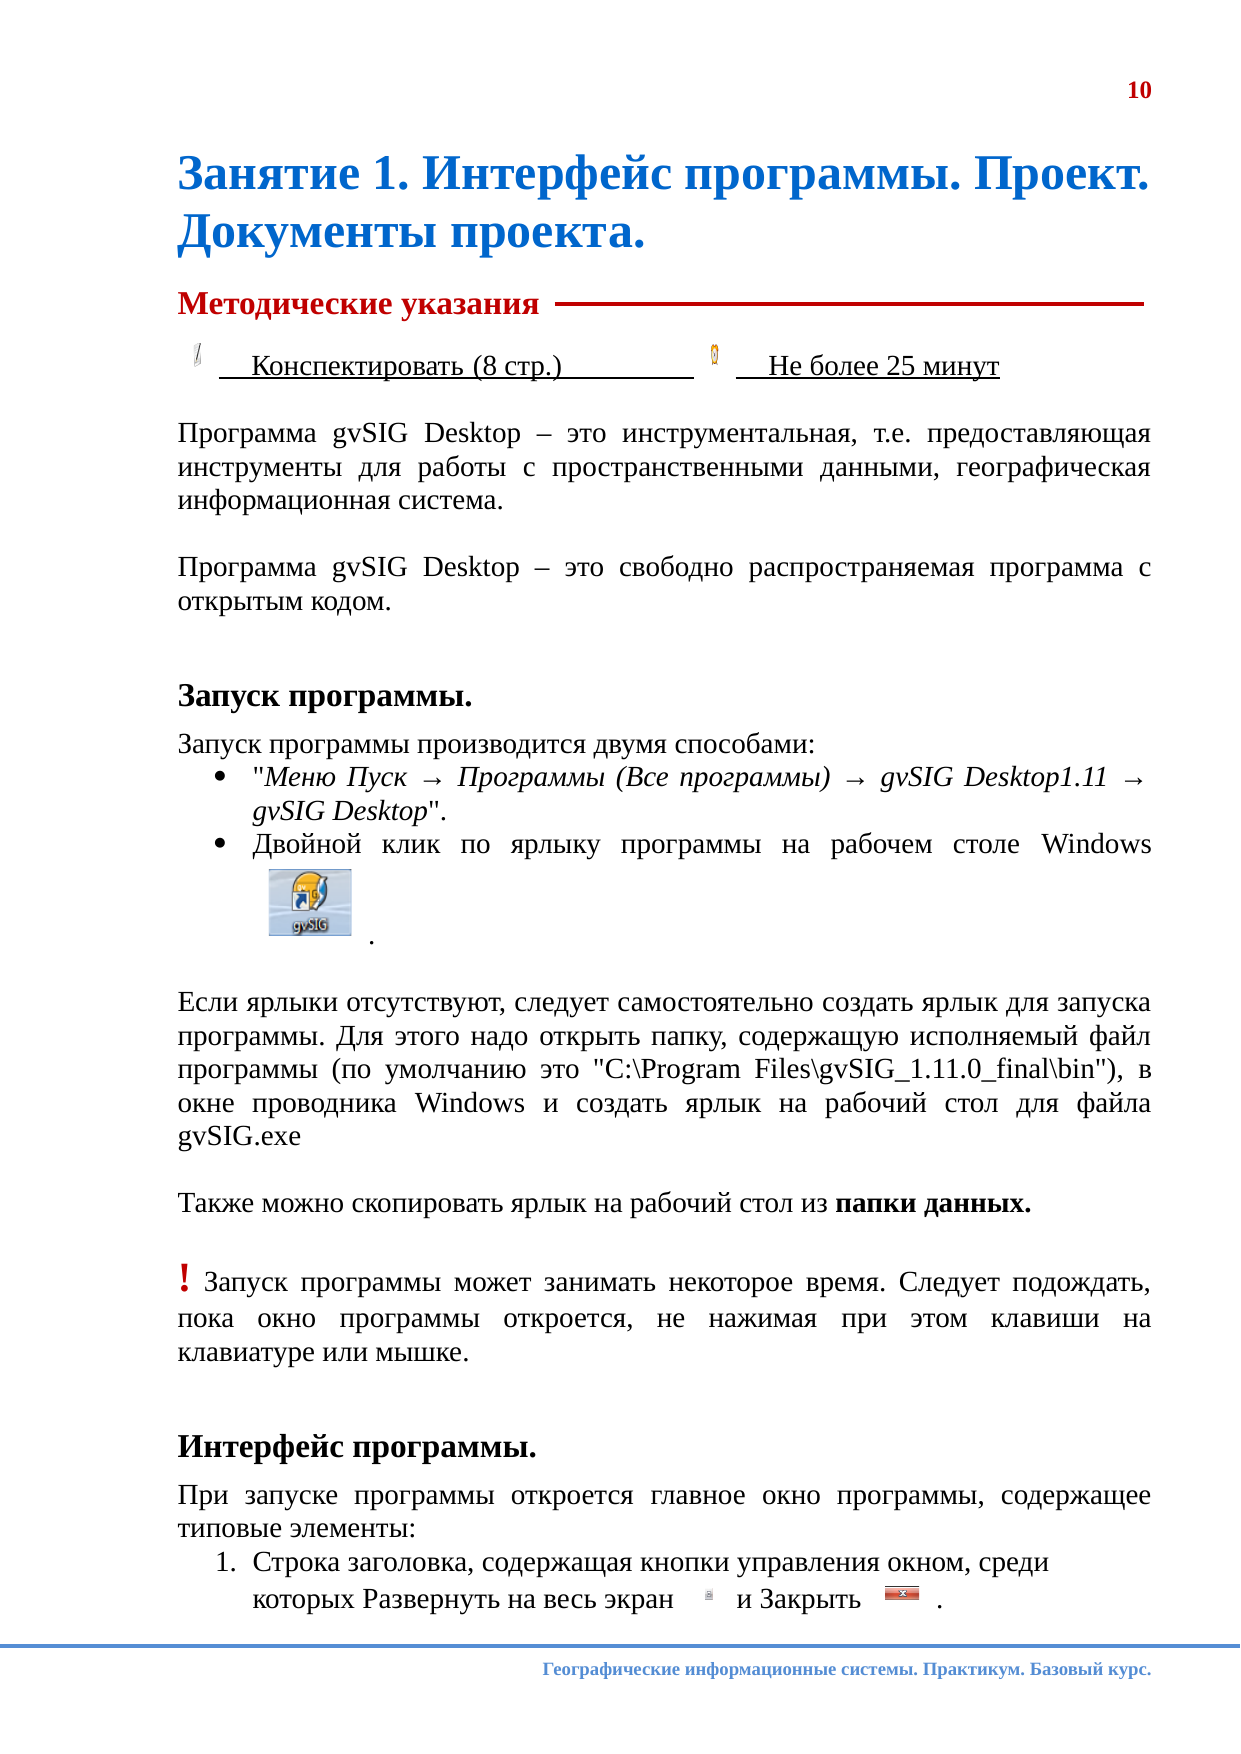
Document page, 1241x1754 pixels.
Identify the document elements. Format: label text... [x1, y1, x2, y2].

text ! Запуск программы может занимать некоторое время. Следует подождать, пока окно программы откроется, не нажимая при этом клавиши на клавиатуре или мышке. [177, 1253, 1152, 1368]
text Интерфейс программы. [177, 1426, 1152, 1464]
subtitle Занятие 1. Интерфейс программы. Проект. Документы проекта. [177, 143, 1152, 258]
picture [193, 343, 202, 367]
picture [710, 343, 719, 367]
text Конспектировать (8 стр.) Не более 25 минут [177, 334, 1152, 382]
list "Меню Пуск → Программы (Все программы) → gvSIG Desktop1.11 → gvSIG Desktop". [215, 759, 1152, 826]
text Также можно скопировать ярлык на рабочий стол из папки данных. [177, 1186, 1152, 1219]
text Запуск программы производится двумя способами: [177, 726, 1152, 759]
text При запуске программы откроется главное окно программы, содержащее типовые элементы: [177, 1477, 1152, 1544]
text Запуск программы. [177, 675, 1152, 713]
text Программа gvSIG Desktop – это инструментальная, т.е. предоставляющая инструменты для работы с пространственными данными, географическая информационная система. [177, 415, 1152, 516]
list Двойной клик по ярлыку программы на рабочем столе Windows . [215, 826, 1152, 951]
text Методические указания [177, 283, 1152, 321]
picture [705, 1588, 713, 1600]
text Если ярлыки отсутствуют, следует самостоятельно создать ярлык для запуска программы. Для этого надо открыть папку, содержащую исполняемый файл программы (по умолчанию это "C:\Program Files\gvSIG_1.11.0_final\bin"), в окне проводника Windows и создать ярлык на рабочий стол для файла gvSIG.exe [177, 984, 1152, 1152]
list Строка заголовка, содержащая кнопки управления окном, среди которых Развернуть на весь экран и Закрыть . [215, 1544, 1152, 1615]
text Программа gvSIG Desktop – это свободно распространяемая программа с открытым кодом. [177, 549, 1152, 616]
picture [885, 1586, 920, 1600]
picture [268, 869, 352, 936]
